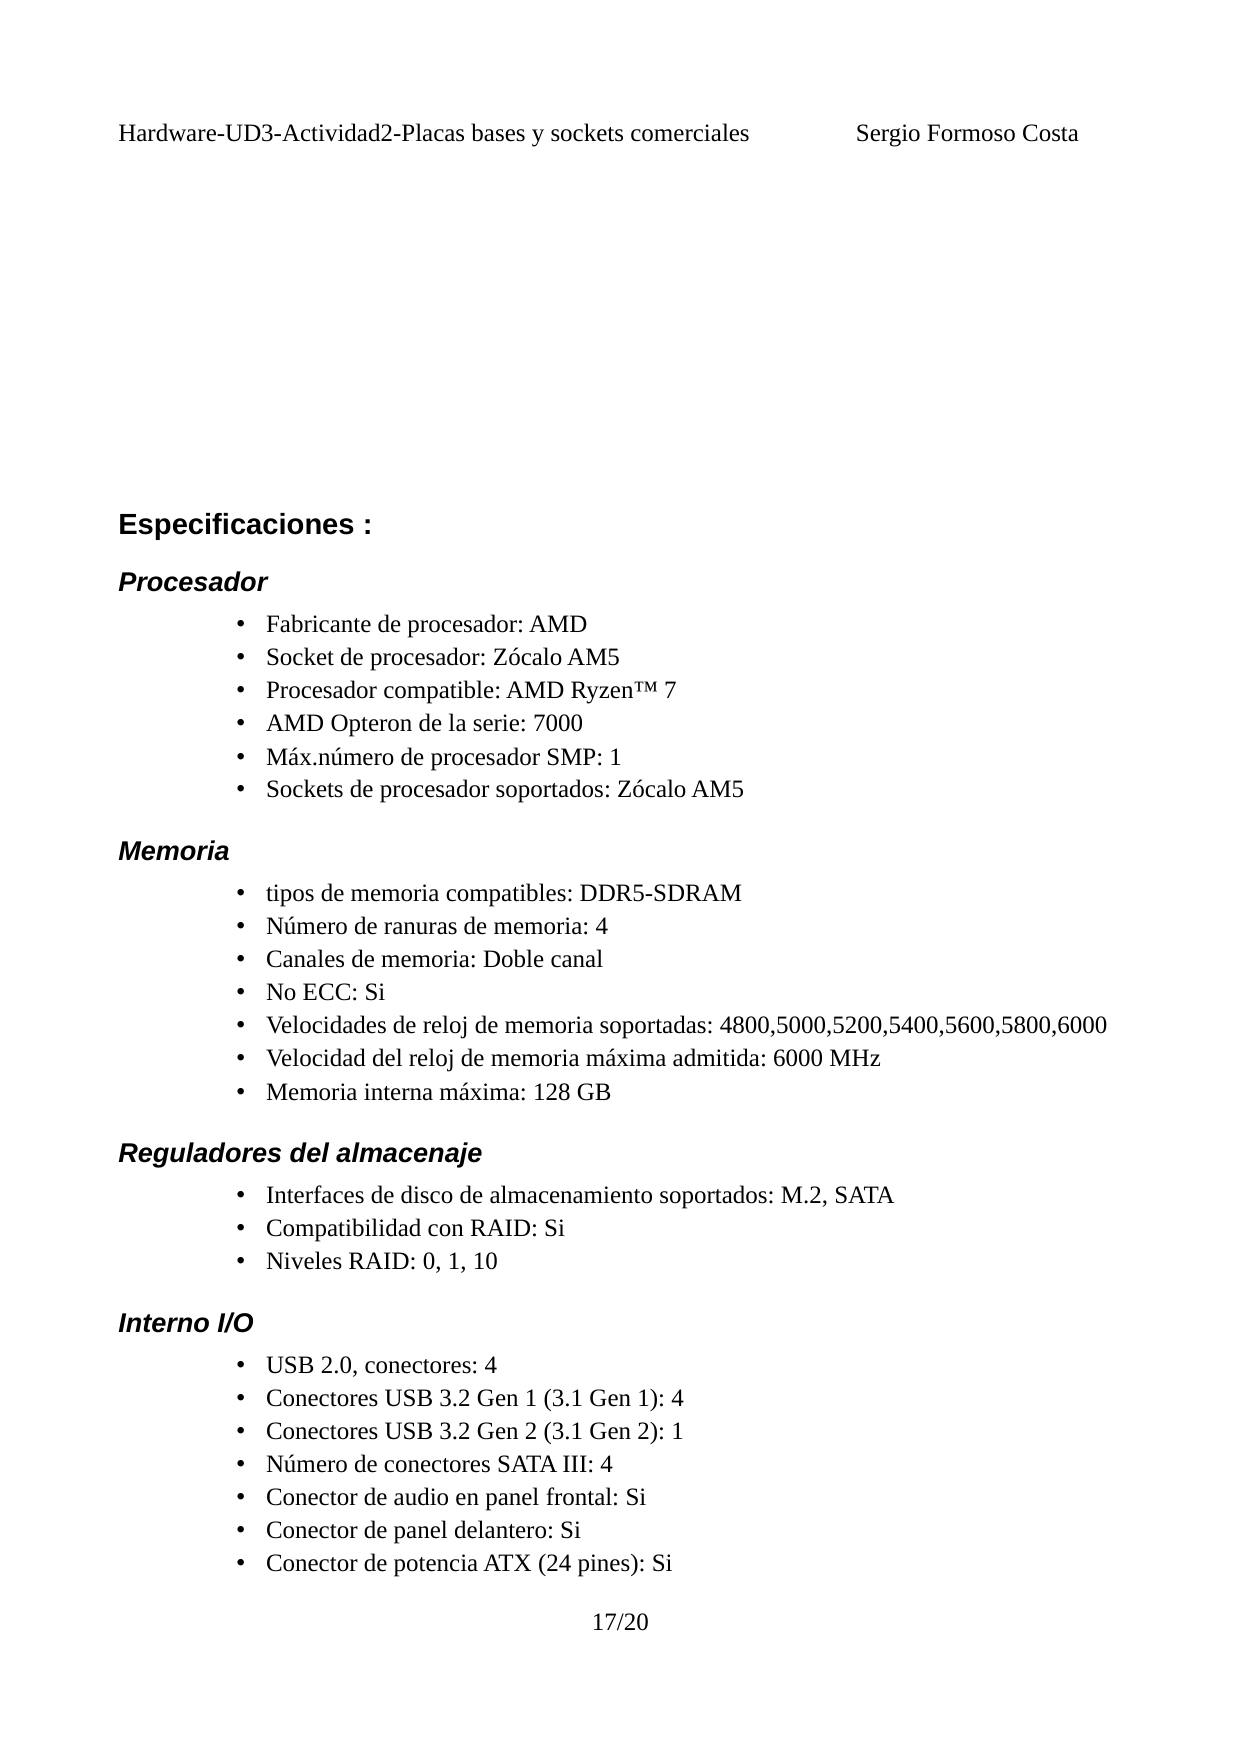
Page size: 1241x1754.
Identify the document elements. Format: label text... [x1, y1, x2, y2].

list Número de ranuras de memoria: 4 [236, 911, 1122, 940]
list Conector de potencia ATX (24 pines): Si [236, 1548, 1122, 1577]
list tipos de memoria compatibles: DDR5-SDRAM [236, 878, 1122, 907]
list Máx.número de procesador SMP: 1 [236, 742, 1122, 770]
subtitle Interno I/O [118, 1307, 1122, 1338]
list Fabricante de procesador: AMD [236, 609, 1122, 638]
list Compatibilidad con RAID: Si [236, 1213, 1122, 1242]
list Procesador compatible: AMD Ryzen™ 7 [236, 676, 1122, 704]
list Sockets de procesador soportados: Zócalo AM5 [236, 774, 1122, 803]
list No ECC: Si [236, 977, 1122, 1006]
subtitle Procesador [118, 566, 1122, 597]
list USB 2.0, conectores: 4 [236, 1350, 1122, 1379]
list Velocidades de reloj de memoria soportadas: 4800,5000,5200,5400,5600,5800,6000 [236, 1011, 1122, 1039]
list Conector de panel delantero: Si [236, 1515, 1122, 1544]
list Conectores USB 3.2 Gen 1 (3.1 Gen 1): 4 [236, 1383, 1122, 1412]
list Conectores USB 3.2 Gen 2 (3.1 Gen 2): 1 [236, 1416, 1122, 1445]
list Socket de procesador: Zócalo AM5 [236, 642, 1122, 671]
list Número de conectores SATA III: 4 [236, 1449, 1122, 1478]
list Conector de audio en panel frontal: Si [236, 1482, 1122, 1511]
list Canales de memoria: Doble canal [236, 944, 1122, 973]
list Niveles RAID: 0, 1, 10 [236, 1246, 1122, 1275]
subtitle Especificaciones : [118, 507, 1122, 541]
subtitle Memoria [118, 835, 1122, 866]
list Velocidad del reloj de memoria máxima admitida: 6000 MHz [236, 1043, 1122, 1072]
list Memoria interna máxima: 128 GB [236, 1077, 1122, 1105]
list Interfaces de disco de almacenamiento soportados: M.2, SATA [236, 1180, 1122, 1209]
list AMD Opteron de la serie: 7000 [236, 708, 1122, 737]
subtitle Reguladores del almacenaje [118, 1137, 1122, 1168]
